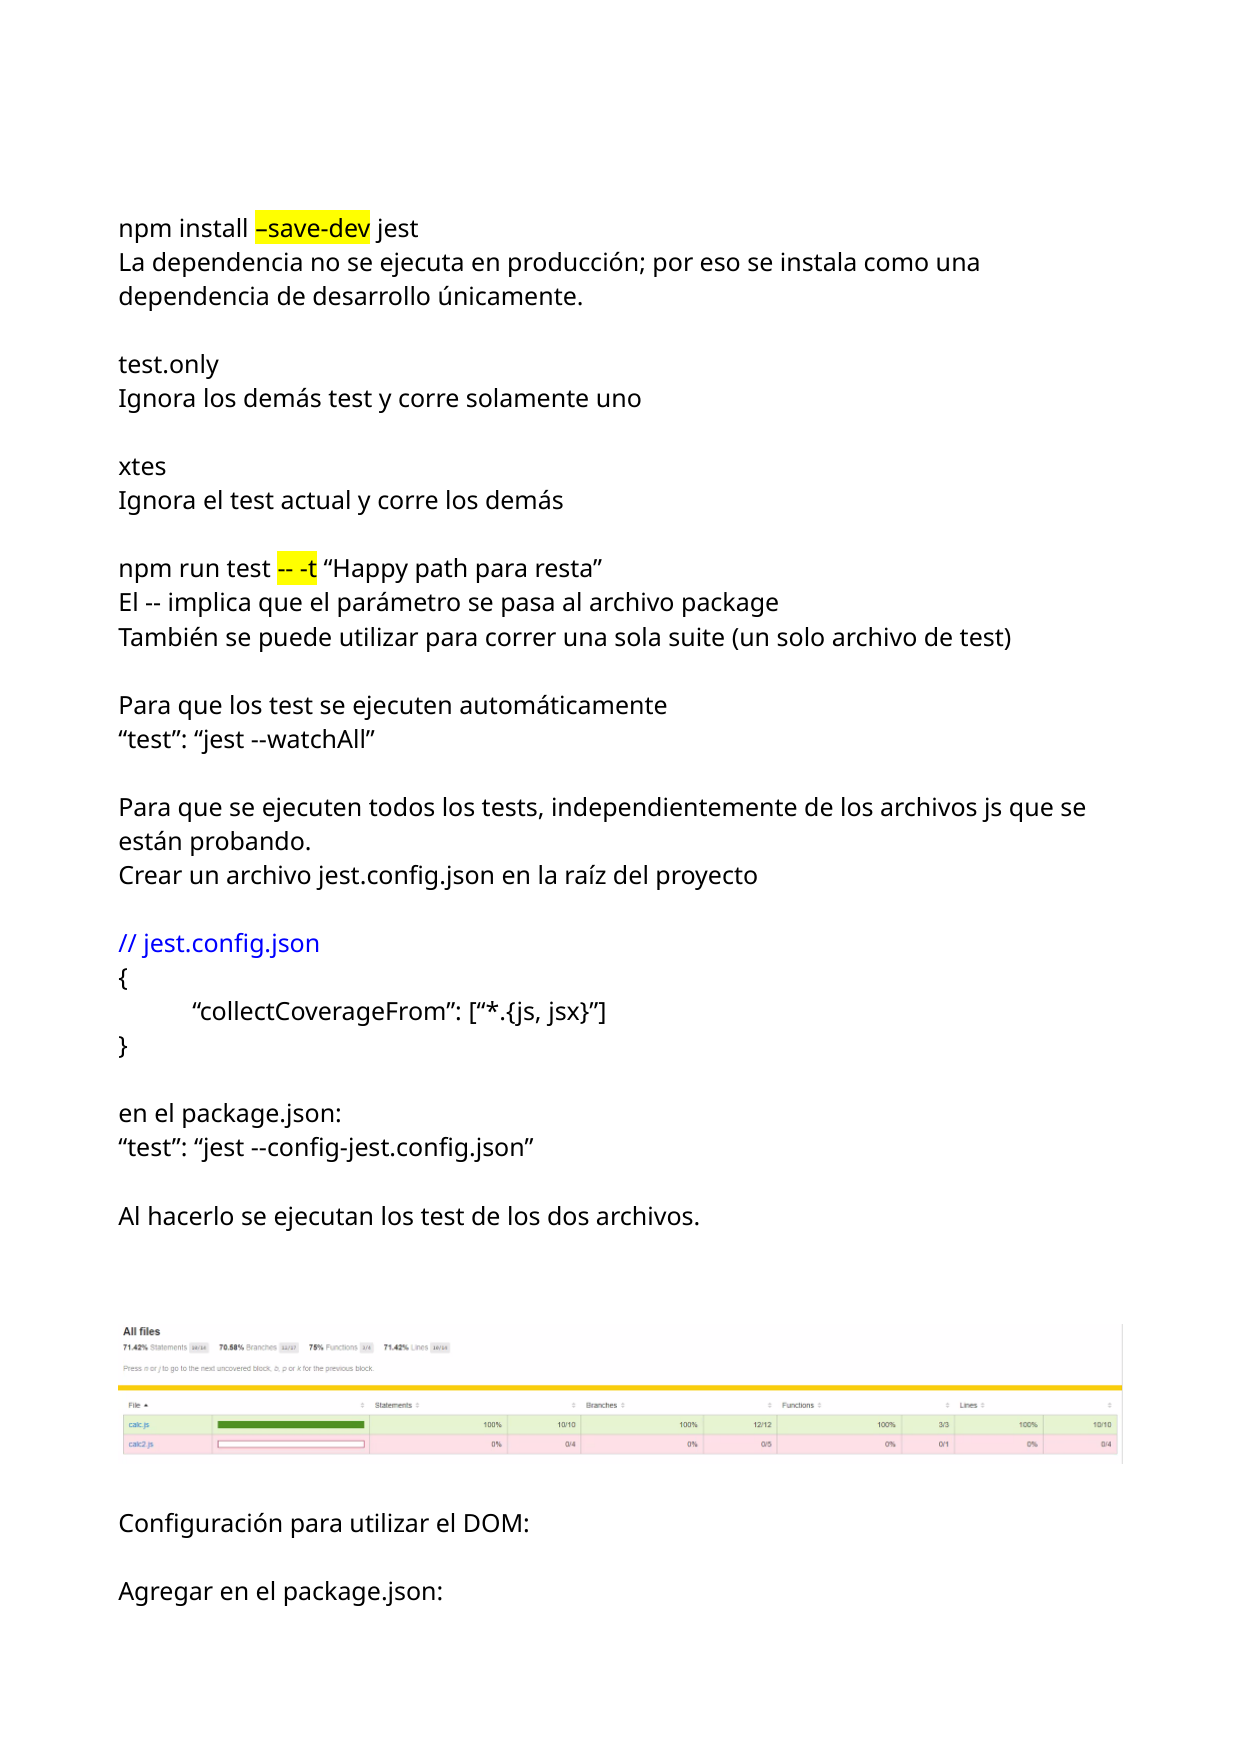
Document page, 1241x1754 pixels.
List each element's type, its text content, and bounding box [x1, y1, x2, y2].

text [118, 1300, 1122, 1324]
text Configuración para utilizar el DOM: [118, 1464, 1122, 1539]
text También se puede utilizar para correr una sola suite (un solo archivo de test) [118, 619, 1122, 653]
text Para que los test se ejecuten automáticamente [118, 687, 1122, 721]
text test.only [118, 347, 1122, 381]
text npm run test -- -t “Happy path para resta” [118, 551, 1122, 585]
text Al hacerlo se ejecutan los test de los dos archivos. [118, 1198, 1122, 1232]
text en el package.json: [118, 1096, 1122, 1130]
text Agregar en el package.json: [118, 1573, 1122, 1608]
text npm install –save-dev jest [118, 210, 1122, 244]
text Ignora los demás test y corre solamente uno [118, 381, 1122, 415]
text La dependencia no se ejecuta en producción; por eso se instala como una dependencia de desarrollo únicamente. [118, 244, 1122, 313]
text Ignora el test actual y corre los demás [118, 483, 1122, 517]
text Crear un archivo jest.config.json en la raíz del proyecto [118, 858, 1122, 892]
text } [118, 1028, 1122, 1062]
text xtes [118, 449, 1122, 483]
text Para que se ejecuten todos los tests, independientemente de los archivos js que se están probando. [118, 789, 1122, 858]
text { [118, 960, 1122, 994]
text “collectCoverageFrom”: [“*.{js, jsx}”] [118, 994, 1122, 1028]
text El -- implica que el parámetro se pasa al archivo package [118, 585, 1122, 619]
text “test”: “jest --watchAll” [118, 721, 1122, 755]
text “test”: “jest --config-jest.config.json” [118, 1130, 1122, 1164]
picture [118, 1324, 1123, 1464]
text // jest.config.json [118, 926, 1122, 960]
